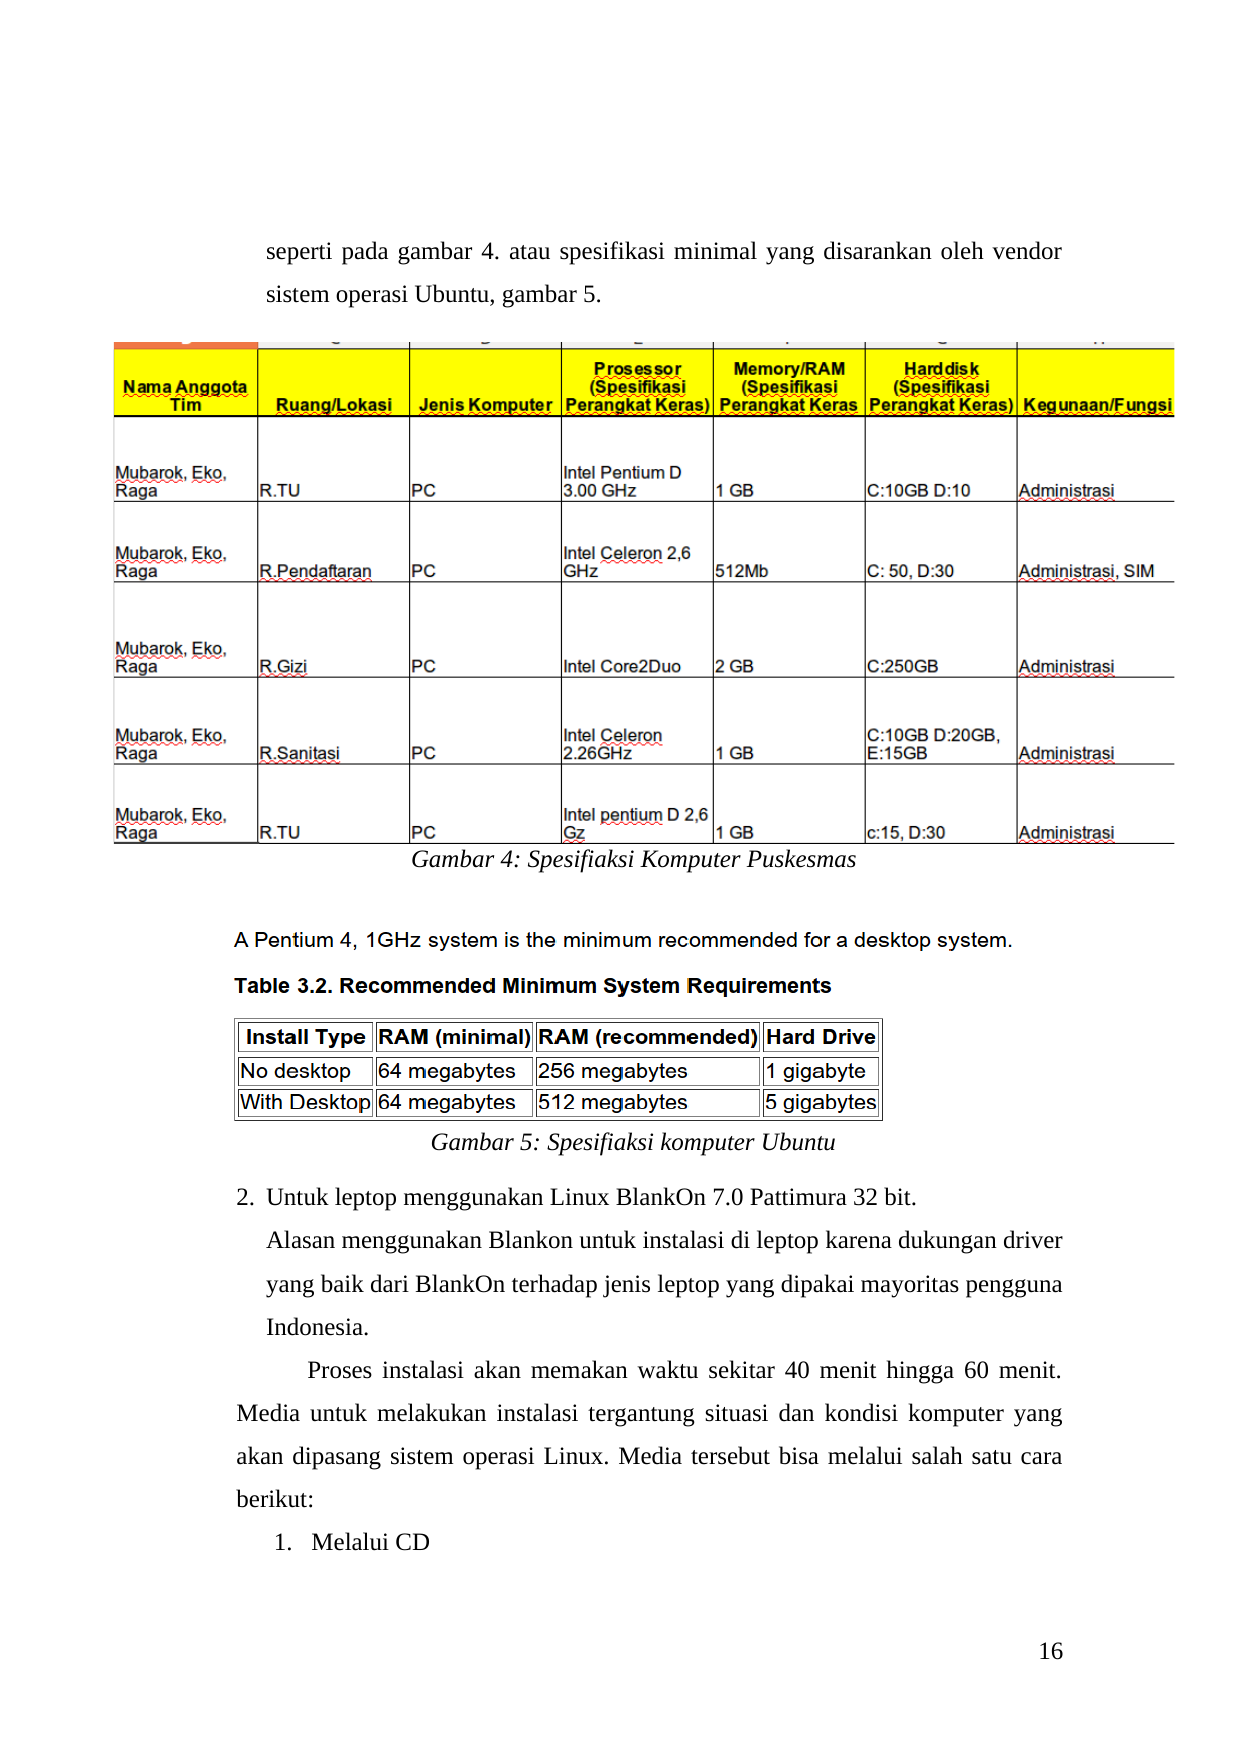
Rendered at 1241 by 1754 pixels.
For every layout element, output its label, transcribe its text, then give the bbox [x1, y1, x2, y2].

picture [229, 925, 1016, 1127]
list Gambar 5: Spesifiaksi komputer Ubuntu [211, 902, 1058, 1155]
list Untuk leptop menggunakan Linux BlankOn 7.0 Pattimura 32 bit. [211, 872, 1063, 1211]
list Melalui CD [274, 1527, 1063, 1556]
list Gambar 4: Spesifiaksi Komputer Puskesmas [95, 339, 1174, 872]
list seperti pada gambar 4. atau spesifikasi minimal yang disarankan oleh vendor sistem operasi Ubuntu, gambar 5. [236, 236, 1063, 308]
list Alasan menggunakan Blankon untuk instalasi di leptop karena dukungan driver yang baik dari BlankOn terhadap jenis leptop yang dipakai mayoritas pengguna Indonesia. [236, 1226, 1063, 1341]
text Proses instalasi akan memakan waktu sekitar 40 menit hingga 60 menit. Media untuk melakukan instalasi tergantung situasi dan kondisi komputer yang akan dipasang sistem operasi Linux. Media tersebut bisa melalui salah satu cara berikut: [236, 1355, 1063, 1513]
list [95, 322, 1174, 339]
picture [113, 342, 1175, 844]
